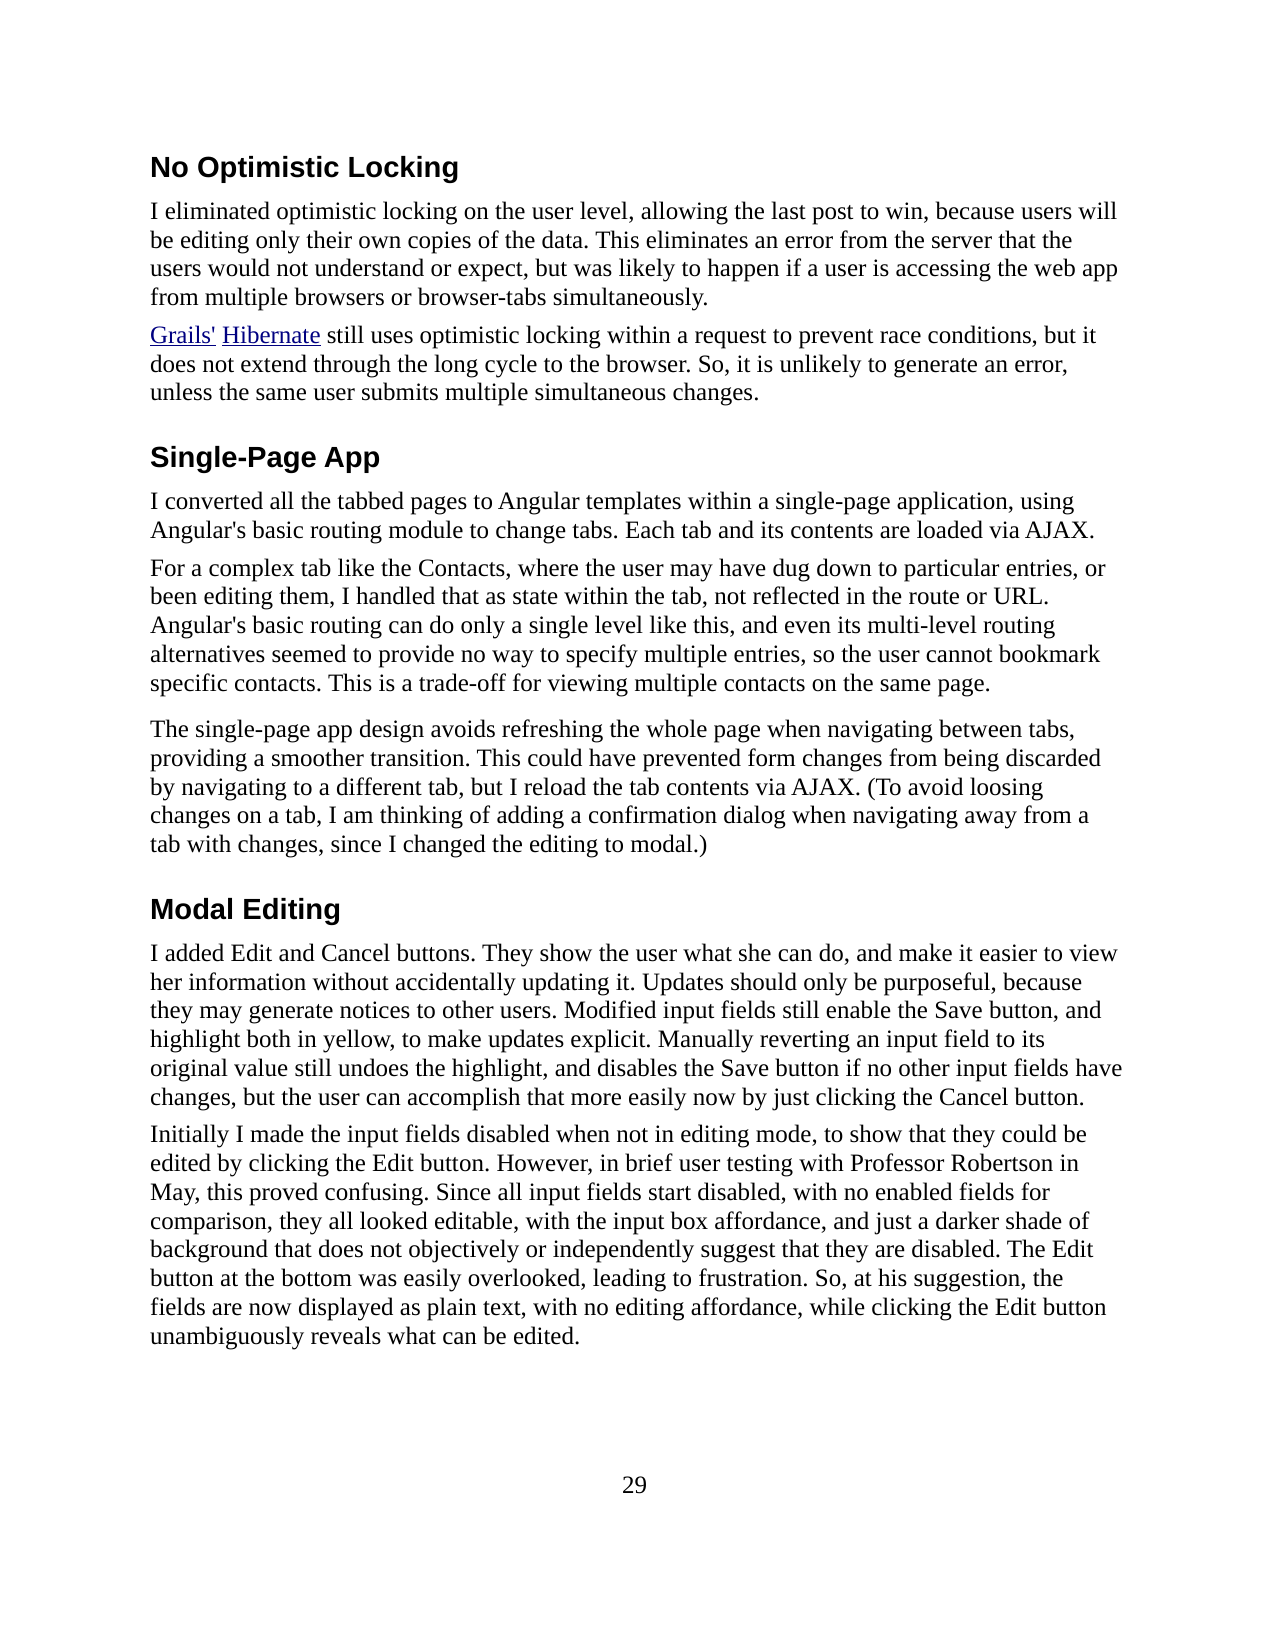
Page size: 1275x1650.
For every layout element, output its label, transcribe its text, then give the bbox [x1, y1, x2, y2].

text The single-page app design avoids refreshing the whole page when navigating between tabs, providing a smoother transition. This could have prevented form changes from being discarded by navigating to a different tab, but I reload the tab contents via AJAX. (To avoid loosing changes on a tab, I am thinking of adding a confirmation dialog when navigating away from a tab with changes, since I changed the editing to modal.) [150, 714, 1125, 858]
text Grails' Hibernate still uses optimistic locking within a request to prevent race conditions, but it does not extend through the long cycle to the browser. So, it is unlikely to generate an error, unless the same user submits multiple simultaneous changes. [150, 320, 1125, 406]
subtitle Modal Editing [150, 892, 1125, 926]
subtitle No Optimistic Locking [150, 150, 1125, 183]
subtitle Single-Page App [150, 440, 1125, 474]
text Initially I made the input fields disabled when not in editing mode, to show that they could be edited by clicking the Edit button. However, in brief user testing with Professor Robertson in May, this proved confusing. Since all input fields start disabled, with no enabled fields for comparison, they all looked editable, with the input box affordance, and just a darker shade of background that does not objectively or independently suggest that they are disabled. The Edit button at the bottom was easily overlooked, leading to frustration. So, at his suggestion, the fields are now displayed as plain text, with no editing affordance, while clicking the Edit button unambiguously reveals what can be edited. [150, 1119, 1125, 1349]
text For a complex tab like the Contacts, where the user may have dug down to particular entries, or been editing them, I handled that as state within the tab, not reflected in the route or URL. Angular's basic routing can do only a single level like this, and even its multi-level routing alternatives seemed to provide no way to specify multiple entries, so the user cannot bookmark specific contacts. This is a trade-off for viewing multiple contacts on the same page. [150, 553, 1125, 696]
text I eliminated optimistic locking on the user level, allowing the last post to win, because users will be editing only their own copies of the data. This eliminates an error from the server that the users would not understand or expect, but was likely to happen if a user is accessing the web app from multiple browsers or browser-tabs simultaneously. [150, 196, 1125, 311]
text I added Edit and Cancel buttons. They show the user what she can do, and make it easier to view her information without accidentally updating it. Updates should only be purposeful, because they may generate notices to other users. Modified input fields still enable the Save button, and highlight both in yellow, to make updates explicit. Manually reverting an input field to its original value still undoes the highlight, and disables the Save button if no other input fields have changes, but the user can accomplish that more easily now by just clicking the Cancel button. [150, 938, 1125, 1111]
text I converted all the tabbed pages to Angular templates within a single-page application, using Angular's basic routing module to change tabs. Each tab and its contents are loaded via AJAX. [150, 486, 1125, 544]
